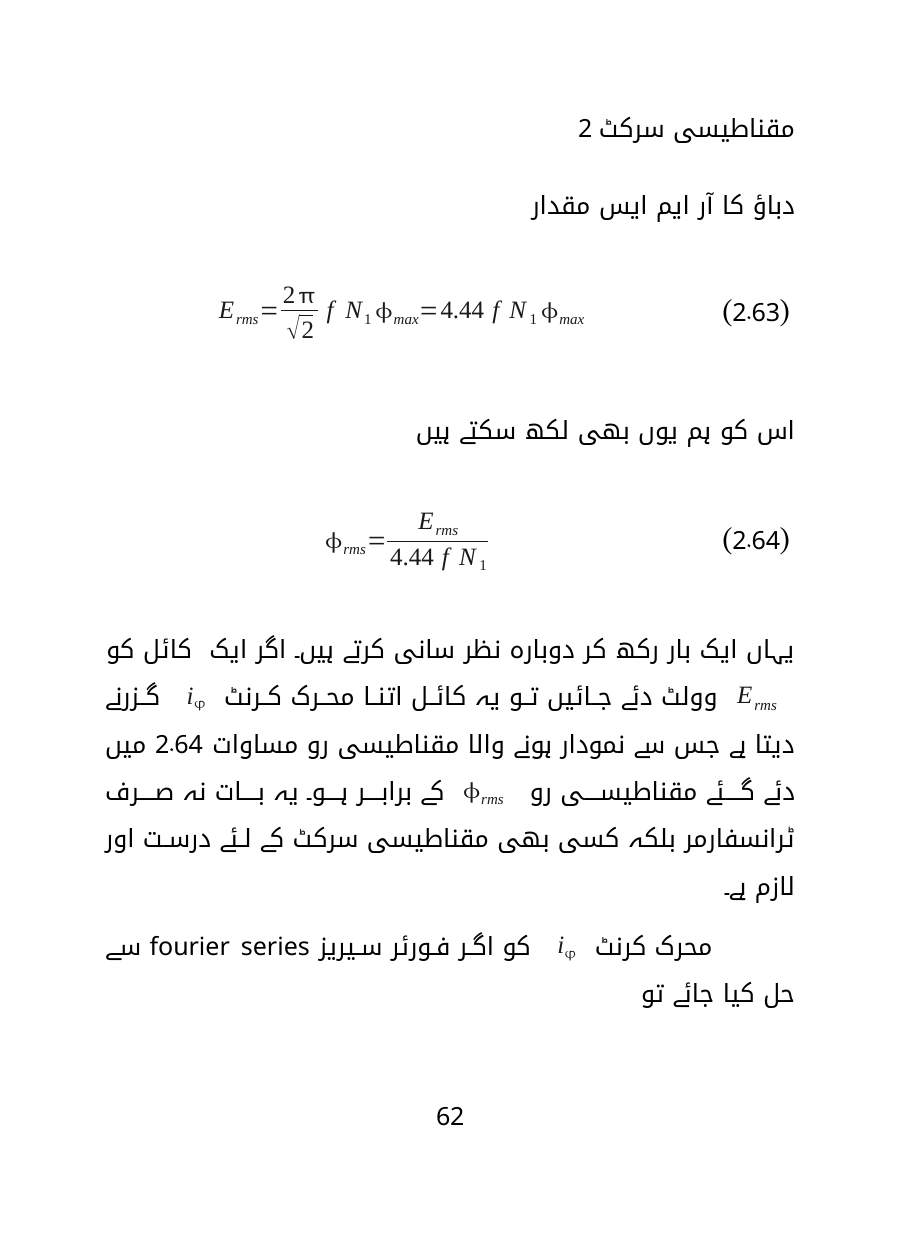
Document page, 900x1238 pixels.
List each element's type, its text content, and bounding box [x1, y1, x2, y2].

text یہاںمقناطیسی رو کی زیادہ سے زیادہ مقدار کو ظاہر کرتا ہے، جہاںفریکونسی ہے اور اسے ہرٹزمیں ناپا جاتا ہے۔اورکے مابین 90 ڈگری کا زاویہ ہے۔ اس برقی دباؤ کا آر ایم ایس مقدار [105, 182, 795, 230]
text محرک کرنٹ کو اگر فورئر سیریز fourier series سے حل کیا جائے تو [105, 923, 795, 1018]
table_header [105, 502, 701, 592]
table_header (2.63) [687, 276, 795, 361]
text اس کو ہم یوں بھی لکھ سکتے ہیں [105, 408, 795, 455]
table_header [105, 276, 687, 361]
table_header (2.64) [701, 502, 795, 592]
text یہاں ایک بار رکھ کر دوبارہ نظر سانی کرتے ہیں۔ اگر ایک کائل کووولٹ دئے جائیں تو یہ کائل اتنا محرک کرنٹ گزرنے دیتا ہے جس سے نمودار ہونے والا مقناطیسی رو مساوات 2.64 میں دئے گئے مقناطیسی رو کے برابر ہو۔ یہ بات نہ صرف ٹرانسفارمر بلکہ کسی بھی مقناطیسی سرکٹ کے لئے درست اور لازم ہے۔ [105, 626, 795, 911]
